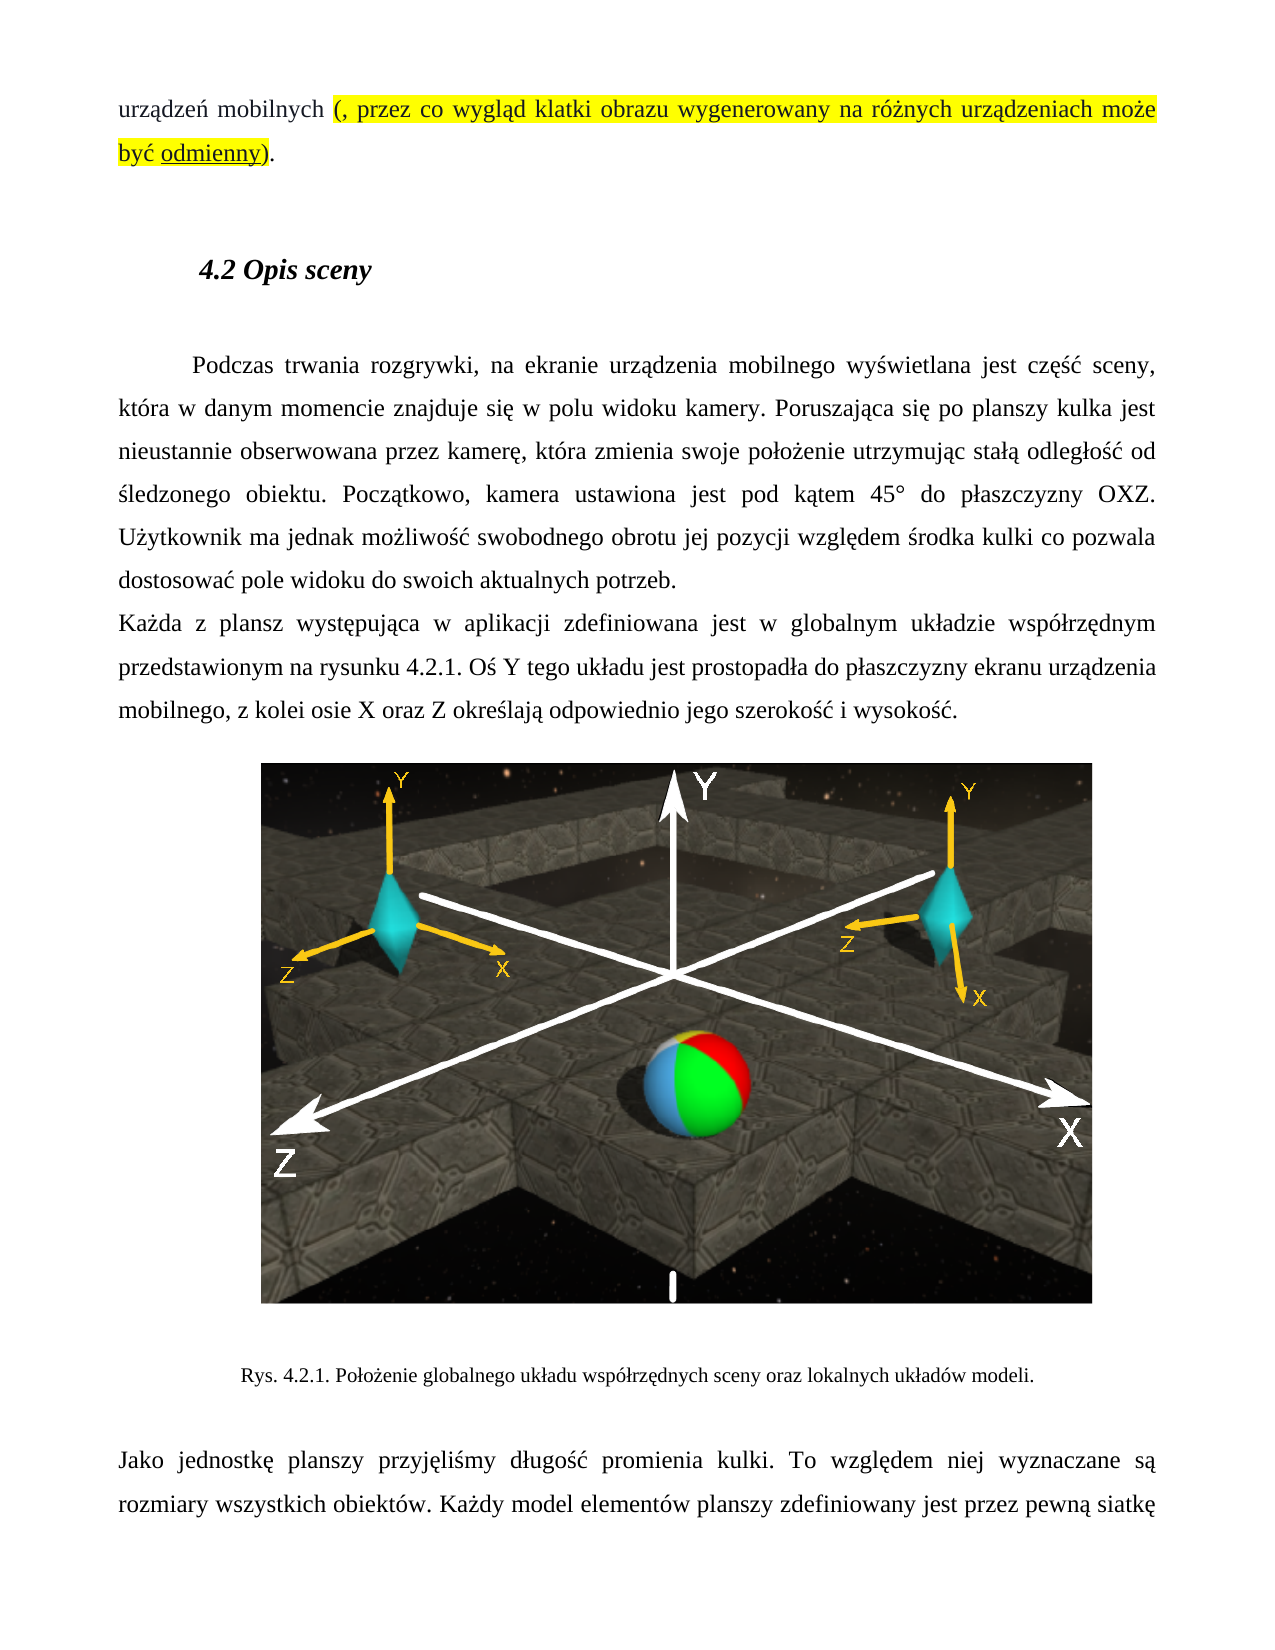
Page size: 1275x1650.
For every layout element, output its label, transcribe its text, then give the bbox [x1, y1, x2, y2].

text Każda z plansz występująca w aplikacji zdefiniowana jest w globalnym układzie współrzędnym przedstawionym na rysunku 4.2.1. Oś Y tego układu jest prostopadła do płaszczyzny ekranu urządzenia mobilnego, z kolei osie X oraz Z określają odpowiednio jego szerokość i wysokość. [118, 608, 1157, 723]
subtitle Opis sceny [192, 252, 1157, 286]
text urządzeń mobilnych (, przez co wygląd klatki obrazu wygenerowany na różnych urządzeniach może być odmienny). [118, 94, 1157, 166]
text Podczas trwania rozgrywki, na ekranie urządzenia mobilnego wyświetlana jest część sceny, która w danym momencie znajduje się w polu widoku kamery. Poruszająca się po planszy kulka jest nieustannie obserwowana przez kamerę, która zmienia swoje położenie utrzymując stałą odległość od śledzonego obiektu. Początkowo, kamera ustawiona jest pod kątem 45° do płaszczyzny OXZ. Użytkownik ma jednak możliwość swobodnego obrotu jej pozycji względem środka kulki co pozwala dostosować pole widoku do swoich aktualnych potrzeb. [118, 350, 1157, 594]
text Jako jednostkę planszy przyjęliśmy długość promienia kulki. To względem niej wyznaczane są rozmiary wszystkich obiektów. Każdy model elementów planszy zdefiniowany jest przez pewną siatkę [118, 1446, 1157, 1517]
picture [260, 762, 1093, 1304]
text Rys. 4.2.1. Położenie globalnego układu współrzędnych sceny oraz lokalnych układów modeli. [118, 1363, 1157, 1387]
